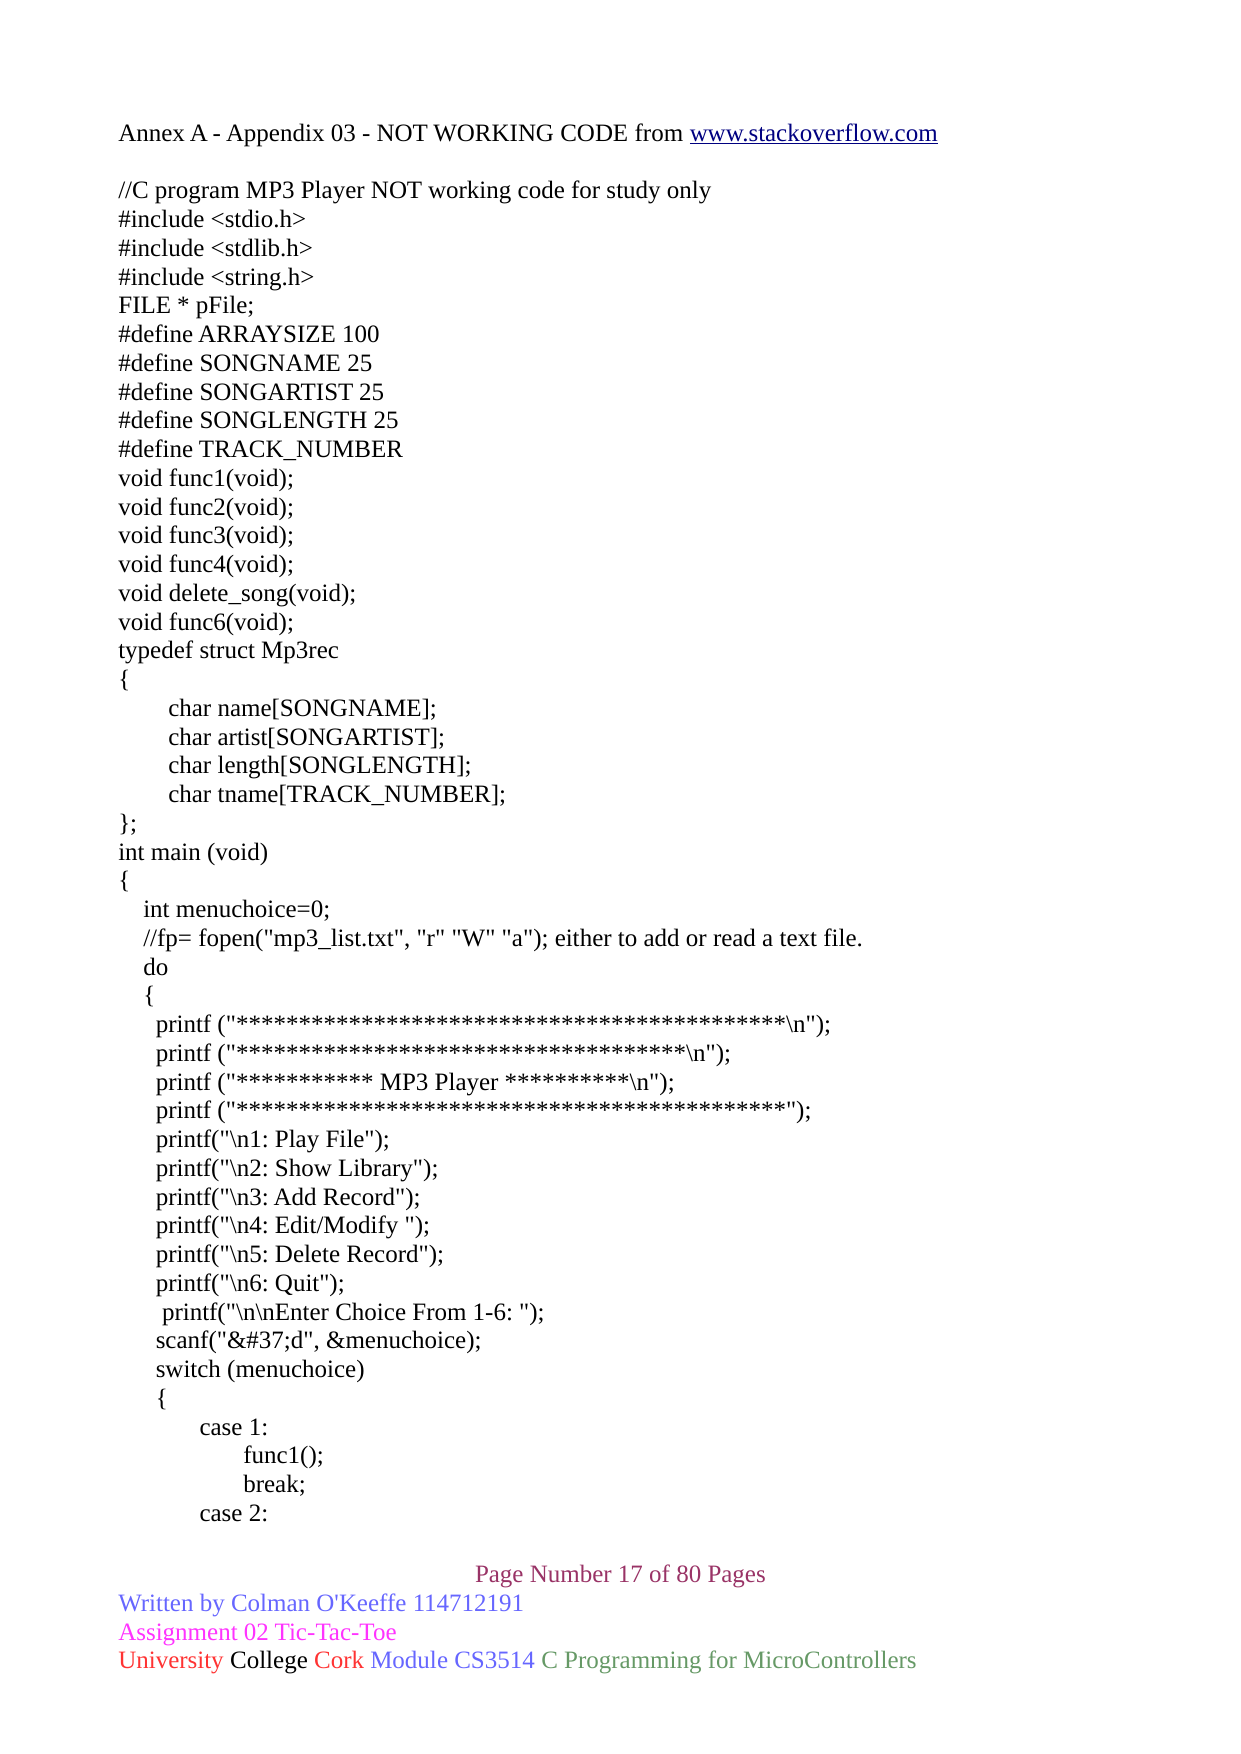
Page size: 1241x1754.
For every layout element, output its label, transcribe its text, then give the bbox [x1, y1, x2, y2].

text printf("\n5: Delete Record"); [118, 1239, 1122, 1268]
text scanf("&#37;d", &menuchoice); [118, 1326, 1122, 1354]
text printf ("*********** MP3 Player **********\n"); [118, 1067, 1122, 1096]
text printf("\n6: Quit"); [118, 1268, 1122, 1297]
text char tname[TRACK_NUMBER]; [118, 779, 1122, 808]
text printf("\n3: Add Record"); [118, 1182, 1122, 1211]
text #include <string.h> [118, 262, 1122, 291]
text case 2: [118, 1498, 1122, 1527]
text switch (menuchoice) [118, 1354, 1122, 1383]
text printf ("********************************************"); [118, 1096, 1122, 1124]
text printf("\n1: Play File"); [118, 1124, 1122, 1153]
text #define SONGNAME 25 [118, 348, 1122, 377]
text printf("\n\nEnter Choice From 1-6: "); [118, 1297, 1122, 1326]
text printf("\n2: Show Library"); [118, 1153, 1122, 1182]
text void func1(void); [118, 463, 1122, 492]
text void func2(void); [118, 492, 1122, 521]
text { [118, 664, 1122, 693]
text char length[SONGLENGTH]; [118, 751, 1122, 779]
text do [118, 952, 1122, 981]
text #include <stdlib.h> [118, 233, 1122, 262]
text case 1: [118, 1412, 1122, 1441]
text //C program MP3 Player NOT working code for study only [118, 176, 1122, 204]
text printf ("************************************\n"); [118, 1038, 1122, 1067]
text #define ARRAYSIZE 100 [118, 319, 1122, 348]
text printf("\n4: Edit/Modify "); [118, 1211, 1122, 1239]
text printf ("********************************************\n"); [118, 1009, 1122, 1038]
text #define SONGARTIST 25 [118, 377, 1122, 406]
text char name[SONGNAME]; [118, 693, 1122, 722]
text void func3(void); [118, 521, 1122, 549]
text typedef struct Mp3rec [118, 636, 1122, 664]
text FILE * pFile; [118, 291, 1122, 319]
text int menuchoice=0; [118, 894, 1122, 923]
text Annex A - Appendix 03 - NOT WORKING CODE from www.stackoverflow.com [118, 118, 1122, 147]
text //fp= fopen("mp3_list.txt", "r" "W" "a"); either to add or read a text file. [118, 923, 1122, 952]
text }; [118, 808, 1122, 837]
text #include <stdio.h> [118, 204, 1122, 233]
text break; [118, 1469, 1122, 1498]
text char artist[SONGARTIST]; [118, 722, 1122, 751]
text #define SONGLENGTH 25 [118, 406, 1122, 434]
text #define TRACK_NUMBER [118, 434, 1122, 463]
text void func6(void); [118, 607, 1122, 636]
text { [118, 866, 1122, 894]
text int main (void) [118, 837, 1122, 866]
text void delete_song(void); [118, 578, 1122, 607]
text void func4(void); [118, 549, 1122, 578]
text func1(); [118, 1441, 1122, 1469]
text { [118, 981, 1122, 1009]
text { [118, 1383, 1122, 1412]
